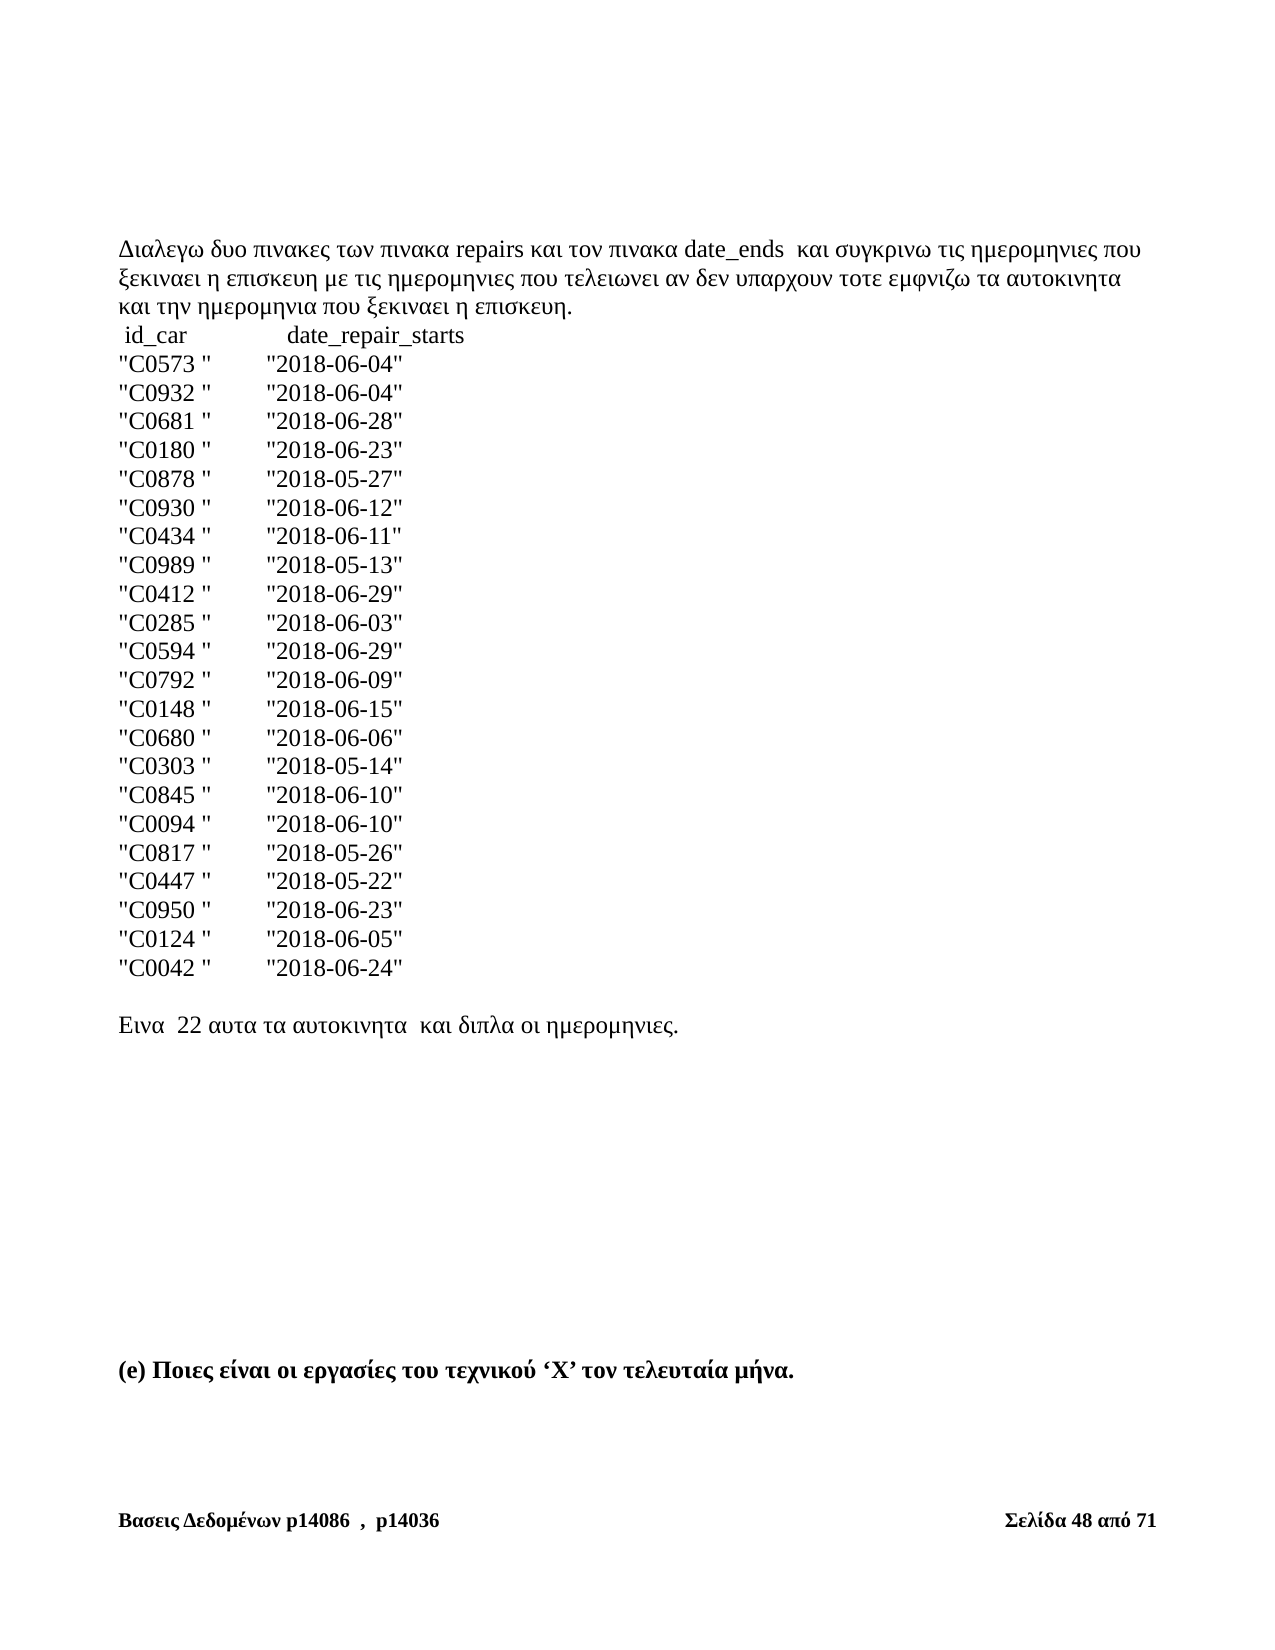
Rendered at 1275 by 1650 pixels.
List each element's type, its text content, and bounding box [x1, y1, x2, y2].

text "C0930 " "2018-06-12" [118, 493, 1157, 521]
text "C0573 " "2018-06-04" [118, 349, 1157, 378]
text "C0285 " "2018-06-03" [118, 608, 1157, 636]
text "C0303 " "2018-05-14" [118, 751, 1157, 780]
text Διαλεγω δυο πινακες των πινακα repairs και τον πινακα date_ends και συγκρινω τις ημερομηνιες που ξεκιναει η επισκευη με τις ημερομηνιες που τελειωνει αν δεν υπαρχουν τοτε εμφνιζω τα αυτοκινητα και την ημερομηνια που ξεκιναει η επισκευη. [118, 234, 1157, 320]
text "C0681 " "2018-06-28" [118, 406, 1157, 435]
text "C0989 " "2018-05-13" [118, 550, 1157, 579]
text "C0817 " "2018-05-26" [118, 838, 1157, 866]
text "C0124 " "2018-06-05" [118, 924, 1157, 953]
text (e) Ποιες είναι οι εργασίες του τεχνικού ‘X’ τον τελευταία μήνα. [118, 1355, 1157, 1384]
text "C0792 " "2018-06-09" [118, 665, 1157, 694]
text "C0680 " "2018-06-06" [118, 723, 1157, 751]
text "C0845 " "2018-06-10" [118, 780, 1157, 809]
text id_car date_repair_starts [118, 320, 1157, 349]
text "C0447 " "2018-05-22" [118, 866, 1157, 895]
text "C0434 " "2018-06-11" [118, 521, 1157, 550]
text "C0932 " "2018-06-04" [118, 378, 1157, 406]
text "C0594 " "2018-06-29" [118, 636, 1157, 665]
text "C0094 " "2018-06-10" [118, 809, 1157, 838]
text "C0148 " "2018-06-15" [118, 694, 1157, 723]
text "C0950 " "2018-06-23" [118, 895, 1157, 924]
text "C0412 " "2018-06-29" [118, 579, 1157, 608]
text "C0878 " "2018-05-27" [118, 464, 1157, 493]
text Εινα 22 αυτα τα αυτοκινητα και διπλα οι ημερομηνιες. [118, 1010, 1157, 1039]
text "C0042 " "2018-06-24" [118, 953, 1157, 981]
text "C0180 " "2018-06-23" [118, 435, 1157, 464]
